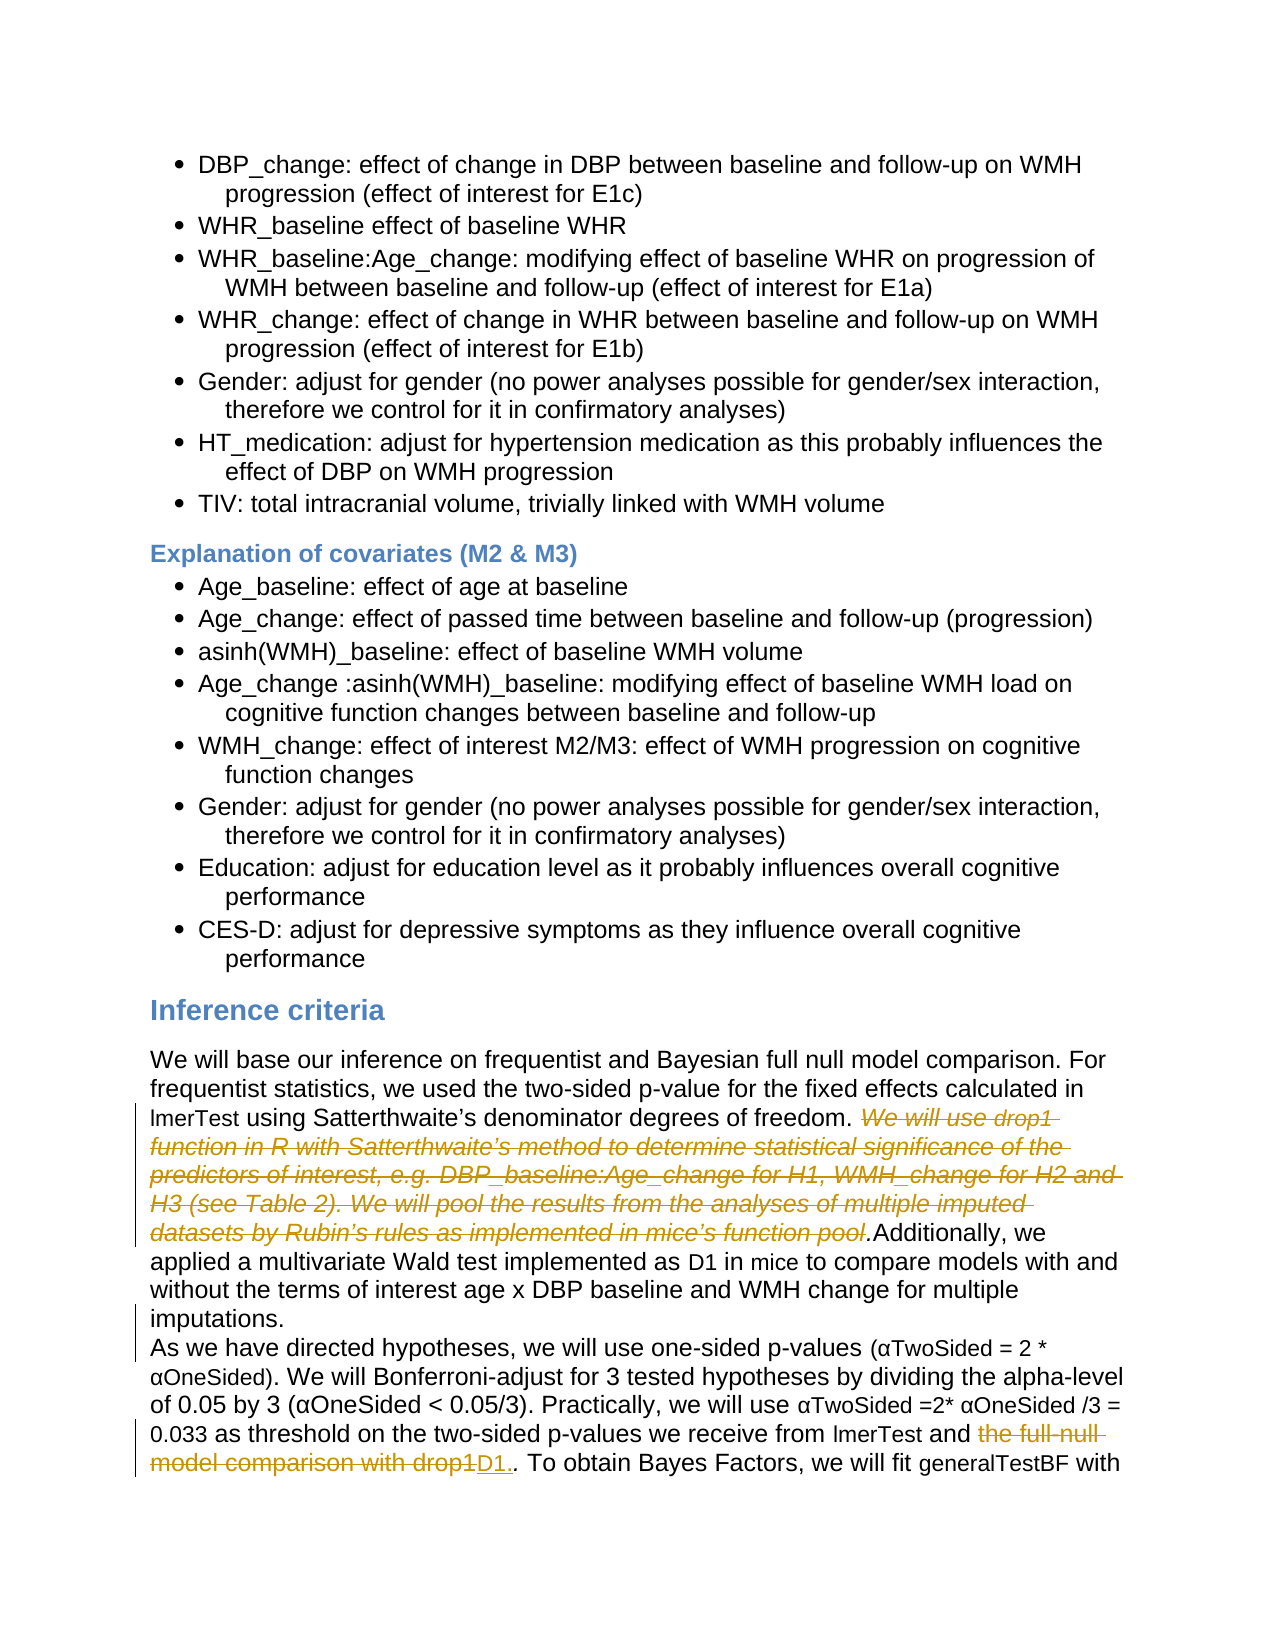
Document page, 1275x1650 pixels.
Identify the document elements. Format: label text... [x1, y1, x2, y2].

list WHR_change: effect of change in WHR between baseline and follow-up on WMH progression (effect of interest for E1b) [175, 305, 1125, 363]
list DBP_change: effect of change in DBP between baseline and follow-up on WMH progression (effect of interest for E1c) [175, 150, 1125, 208]
list Age_change: effect of passed time between baseline and follow-up (progression) [175, 604, 1125, 633]
list asinh(WMH)_baseline: effect of baseline WMH volume [175, 637, 1125, 666]
subtitle Inference criteria [150, 993, 1125, 1027]
list Gender: adjust for gender (no power analyses possible for gender/sex interaction, therefore we control for it in confirmatory analyses) [175, 792, 1125, 850]
list TIV: total intracranial volume, trivially linked with WMH volume [175, 489, 1125, 518]
text We will base our inference on frequentist and Bayesian full null model comparison. For frequentist statistics, we used the two-sided p-value for the fixed effects calculated in lmerTest using Satterthwaite’s denominator degrees of freedom. .Additionally, we applied a multivariate Wald test implemented as D1 in mice to compare models with and without the terms of interest age x DBP baseline and WMH change for multiple imputations.As we have directed hypotheses, we will use one-sided p-values (αTwoSided = 2 * αOneSided). We will Bonferroni-adjust for 3 tested hypotheses by dividing the alpha-level of 0.05 by 3 (αOneSided < 0.05/3). Practically, we will use αTwoSided =2* αOneSided /3 = 0.033 as threshold on the two-sided p-values we receive from lmerTest and D1.. To obtain Bayes Factors, we will fit generalTestBF with the options whichModels="top", multicore = T, neverExclude = c("age_base", "^age_change$", "^DBP_base$", "^WHR_base$", "gender", "icv", "id") to the data. Subject is defined as a random effect and we will use the software’s default priors (i.e. JZS prior with a Cauchy prior on effect size and the Jeffreys prior on variance). We will extract Bayes Factors for the full model compared to models omitting the independent variables of interest. We will calculate one-sided Bayes factors by drawing from the posterior distribution 10 times and calculating the probability of finding the effect in the expected direction. Then, we will multiply the two-sided Bayes factor with this probability divided by 0.5 which represents equal likelihood of both directions (see https://gist.github.com/richarddmorey/7c1bd06a14384412f2145daee315c036 for an example). We will pool the Bayes factors by calculating the average and report the range of obtained Bayes factors from the five imputed datasets. We will interpret a Bayes Factor between 3 and 6 as moderate evidence, and a Bayes factor between 6 and 10 as positive evidence and above 10 as strong evidence in favor of the predictor. A Bayes Factor between 1/3 and 3 is deemed indecisive and a Bayes Factor smaller than 1/3 and 1/6 as moderate/strong evidence in favor of the null hypothesis. Bayes Factors will not be corrected for multiple comparisons as they inherently provide a lower false positive rate. Taken together, we will reject the null hypothesis if p<0.033 and BF>3. We will accept the null hypothesis if p>0.033 and BF < 1/3 (see supplementary Table 8). [150, 1046, 1125, 1477]
list Age_change :asinh(WMH)_baseline: modifying effect of baseline WMH load on cognitive function changes between baseline and follow-up [175, 669, 1125, 727]
list WHR_baseline:Age_change: modifying effect of baseline WHR on progression of WMH between baseline and follow-up (effect of interest for E1a) [175, 244, 1125, 302]
list Age_baseline: effect of age at baseline [175, 572, 1125, 600]
list Education: adjust for education level as it probably influences overall cognitive performance [175, 853, 1125, 911]
list WMH_change: effect of interest M2/M3: effect of WMH progression on cognitive function changes [175, 731, 1125, 788]
list HT_medication: adjust for hypertension medication as this probably influences the effect of DBP on WMH progression [175, 428, 1125, 486]
list CES-D: adjust for depressive symptoms as they influence overall cognitive performance [175, 915, 1125, 972]
list Gender: adjust for gender (no power analyses possible for gender/sex interaction, therefore we control for it in confirmatory analyses) [175, 367, 1125, 424]
list WHR_baseline effect of baseline WHR [175, 211, 1125, 240]
subtitle Explanation of covariates (M2 & M3) [150, 539, 1125, 568]
